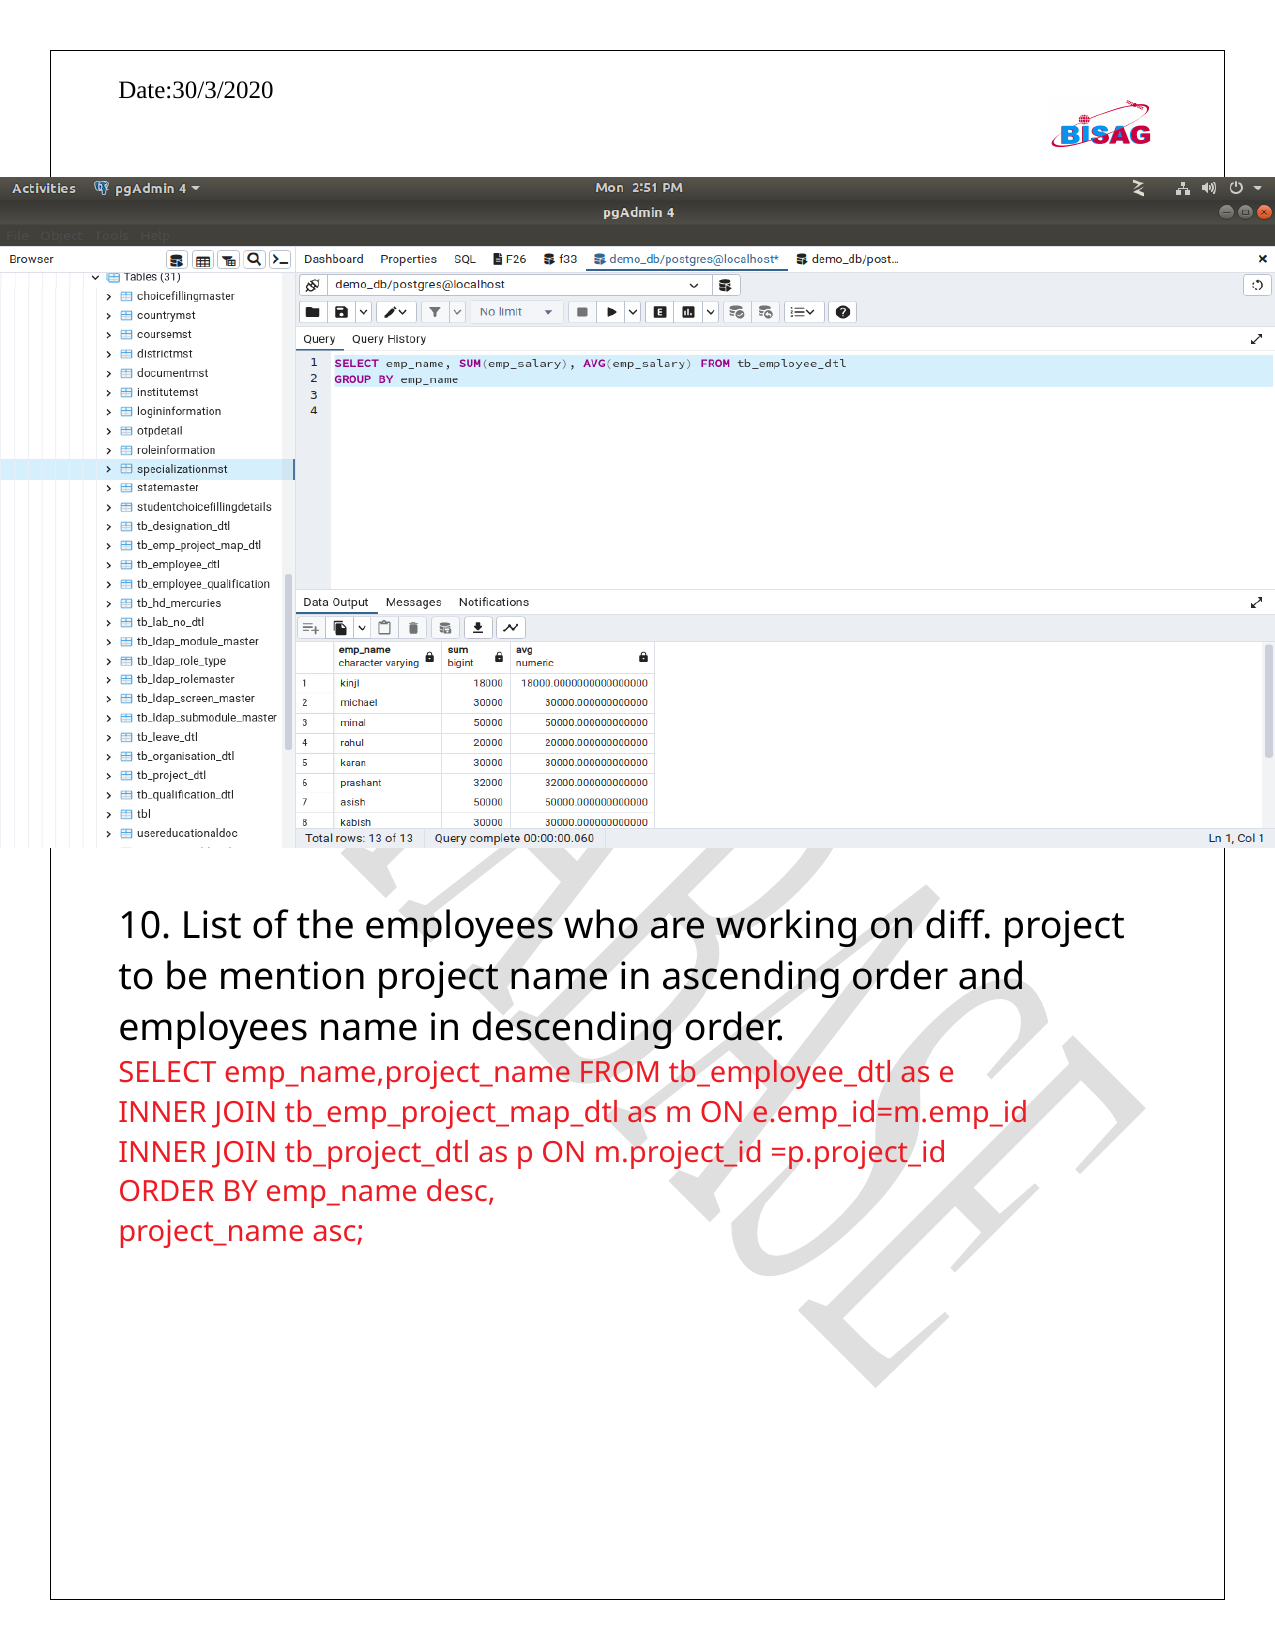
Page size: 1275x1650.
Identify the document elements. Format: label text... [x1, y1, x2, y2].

text INNER JOIN tb_emp_project_map_dtl as m ON e.emp_id=m.emp_id [1125, 1091, 1157, 1131]
text [975, 1171, 1157, 1210]
picture [1048, 98, 1154, 149]
text [913, 1210, 980, 1250]
text ORDER BY emp_name desc, [118, 1171, 696, 1210]
text 10. List of the employees who are working on diff. project to be mention project name in ascending order and employees name in descending order. [823, 898, 1157, 1052]
text project_name asc; [118, 1210, 743, 1250]
text 10. List of the employees who are working on diff. project to be mention project name in ascending order and employees name in descending order. [751, 937, 883, 1052]
text INNER JOIN tb_emp_project_map_dtl as m ON e.emp_id=m.emp_id [641, 1091, 765, 1131]
picture [0, 177, 1275, 848]
text SELECT emp_name,project_name FROM tb_employee_dtl as e [793, 1052, 903, 1091]
text 10. List of the employees who are working on diff. project to be mention project name in ascending order and employees name in descending order. [932, 1000, 1020, 1052]
text [979, 1210, 1157, 1250]
text INNER JOIN tb_project_dtl as p ON m.project_id =p.project_id [992, 1131, 1108, 1171]
text 10. List of the employees who are working on diff. project to be mention project name in ascending order and employees name in descending order. [557, 915, 697, 1052]
text SELECT emp_name,project_name FROM tb_employee_dtl as e [118, 1052, 708, 1091]
text [714, 1171, 782, 1210]
text [763, 1171, 871, 1210]
text INNER JOIN tb_project_dtl as p ON m.project_id =p.project_id [1085, 1131, 1157, 1171]
text INNER JOIN tb_emp_project_map_dtl as m ON e.emp_id=m.emp_id [1032, 1091, 1116, 1131]
text 10. List of the employees who are working on diff. project to be mention project name in ascending order and employees name in descending order. [118, 898, 655, 1052]
text INNER JOIN tb_emp_project_map_dtl as m ON e.emp_id=m.emp_id [118, 1091, 657, 1131]
text [758, 1210, 845, 1250]
text INNER JOIN tb_emp_project_map_dtl as m ON e.emp_id=m.emp_id [763, 1091, 880, 1131]
text INNER JOIN tb_project_dtl as p ON m.project_id =p.project_id [118, 1131, 733, 1171]
text INNER JOIN tb_emp_project_map_dtl as m ON e.emp_id=m.emp_id [919, 1091, 1040, 1131]
text SELECT emp_name,project_name FROM tb_employee_dtl as e [1091, 1052, 1157, 1091]
text SELECT emp_name,project_name FROM tb_employee_dtl as e [679, 1052, 767, 1091]
text INNER JOIN tb_project_dtl as p ON m.project_id =p.project_id [903, 1131, 1000, 1171]
text SELECT emp_name,project_name FROM tb_employee_dtl as e [921, 1052, 1068, 1091]
text [872, 1171, 960, 1210]
text [829, 1210, 921, 1250]
text 10. List of the employees who are working on diff. project to be mention project name in ascending order and employees name in descending order. [652, 898, 907, 1052]
text INNER JOIN tb_project_dtl as p ON m.project_id =p.project_id [732, 1131, 875, 1171]
